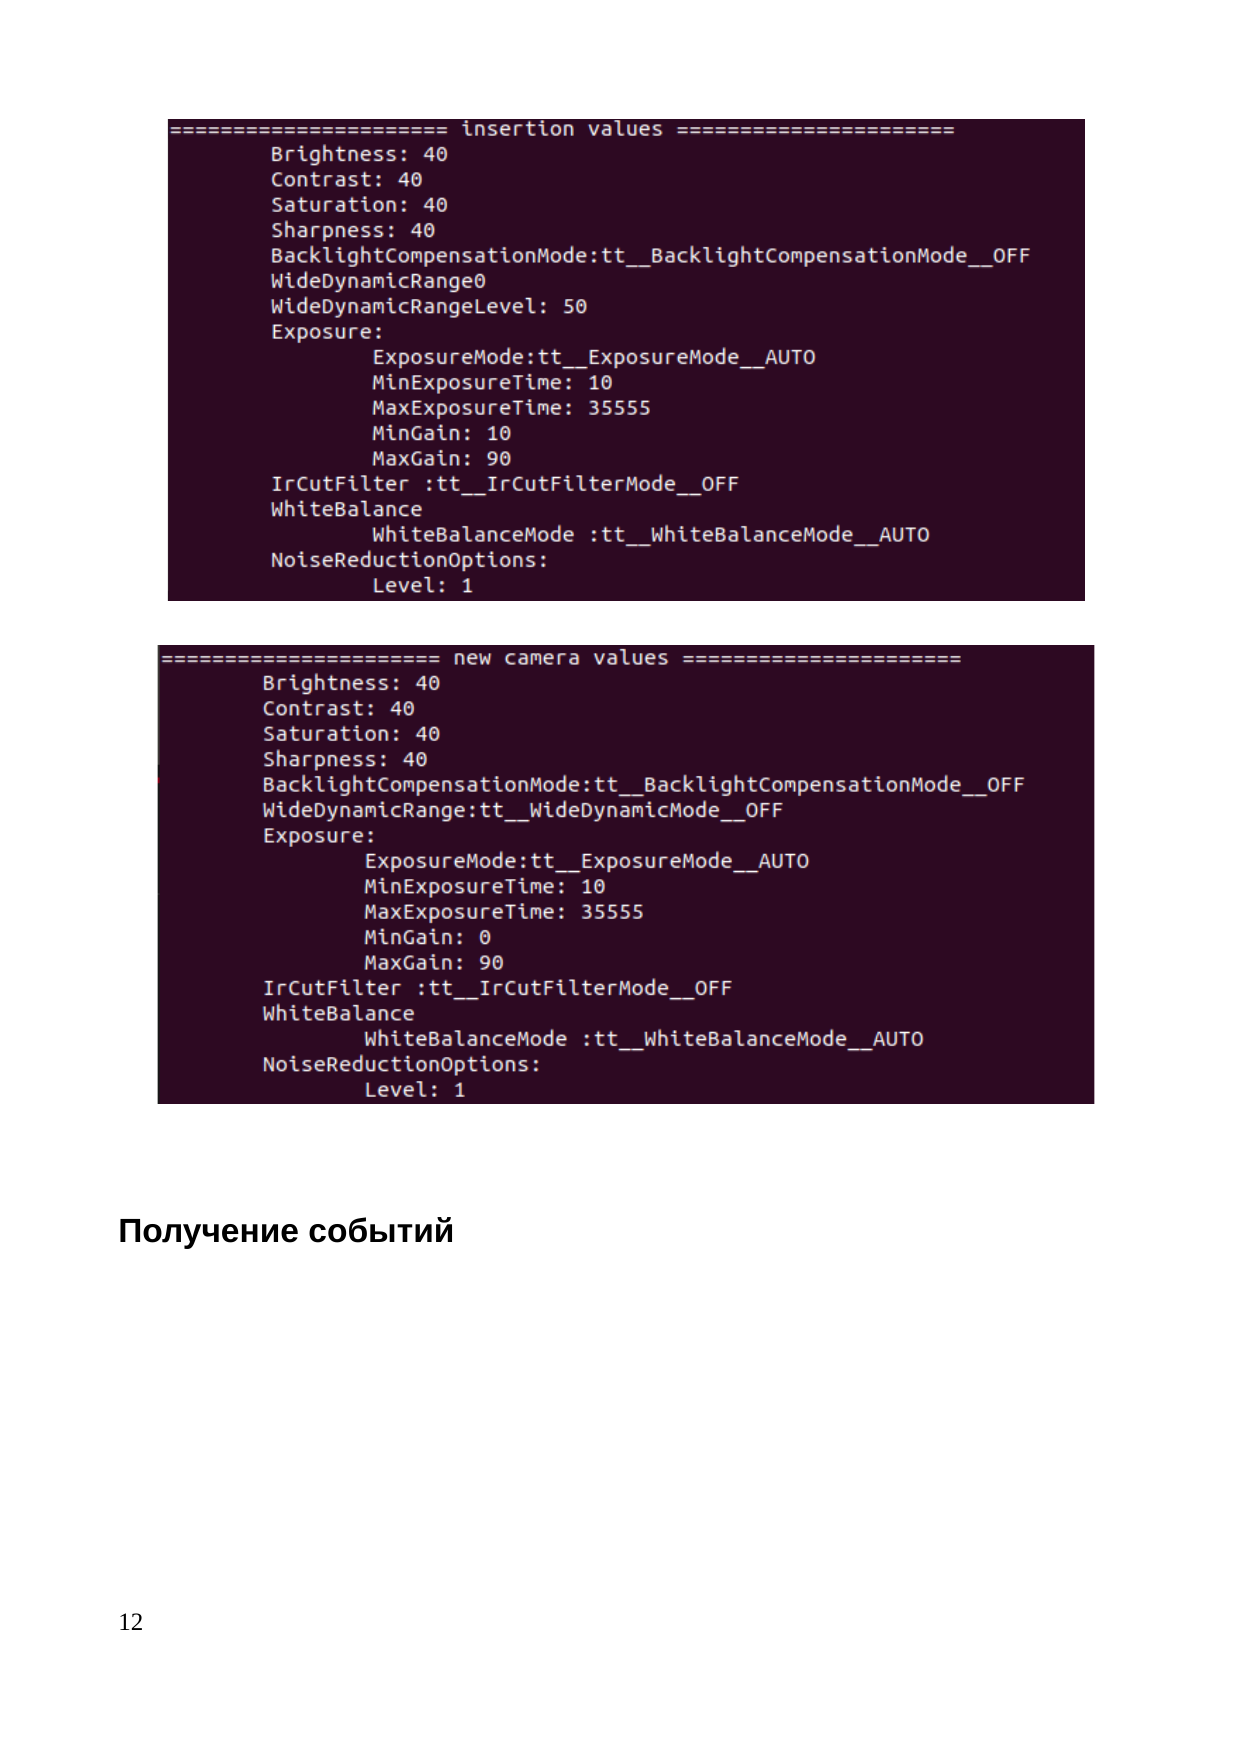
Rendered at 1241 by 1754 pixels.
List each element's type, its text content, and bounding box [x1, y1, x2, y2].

subtitle Получение событий [118, 1211, 1122, 1249]
picture [167, 119, 1085, 601]
picture [157, 645, 1095, 1104]
